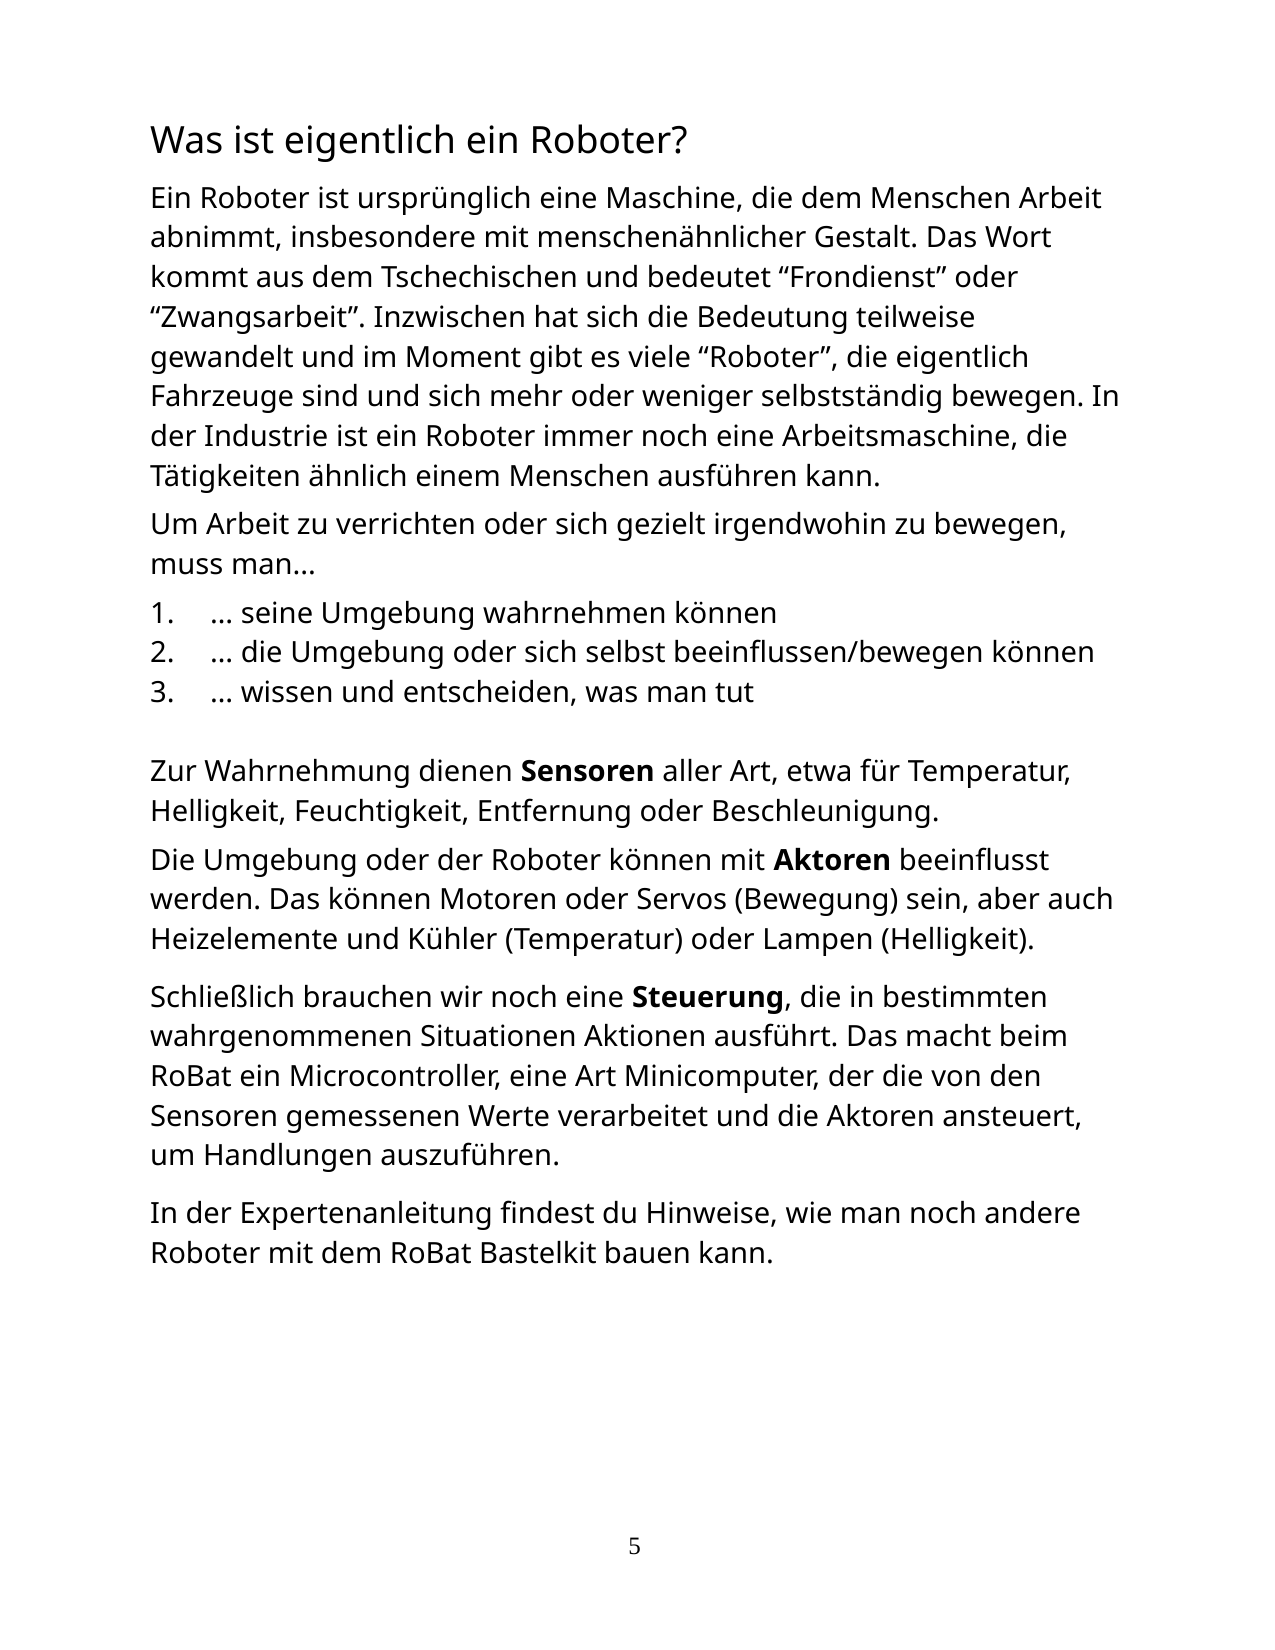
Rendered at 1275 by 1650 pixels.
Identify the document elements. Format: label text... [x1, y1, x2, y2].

list … wissen und entscheiden, was man tut [150, 671, 1125, 711]
text Die Umgebung oder der Roboter können mit Aktoren beeinflusst werden. Das können Motoren oder Servos (Bewegung) sein, aber auch Heizelemente und Kühler (Temperatur) oder Lampen (Helligkeit). [150, 839, 1125, 958]
text Ein Roboter ist ursprünglich eine Maschine, die dem Menschen Arbeit abnimmt, insbesondere mit menschenähnlicher Gestalt. Das Wort kommt aus dem Tschechischen und bedeutet “Frondienst” oder “Zwangsarbeit”. Inzwischen hat sich die Bedeutung teilweise gewandelt und im Moment gibt es viele “Roboter”, die eigentlich Fahrzeuge sind und sich mehr oder weniger selbstständig bewegen. In der Industrie ist ein Roboter immer noch eine Arbeitsmaschine, die Tätigkeiten ähnlich einem Menschen ausführen kann. [150, 177, 1125, 494]
text Zur Wahrnehmung dienen Sensoren aller Art, etwa für Temperatur, Helligkeit, Feuchtigkeit, Entfernung oder Beschleunigung. [150, 751, 1125, 830]
list … seine Umgebung wahrnehmen können [150, 592, 1125, 632]
list … die Umgebung oder sich selbst beeinflussen/bewegen können [150, 632, 1125, 671]
text Um Arbeit zu verrichten oder sich gezielt irgendwohin zu bewegen, muss man... [150, 503, 1125, 583]
subtitle Was ist eigentlich ein Roboter? [150, 113, 1125, 164]
text In der Expertenanleitung findest du Hinweise, wie man noch andere Roboter mit dem RoBat Bastelkit bauen kann. [150, 1192, 1125, 1272]
text Schließlich brauchen wir noch eine Steuerung, die in bestimmten wahrgenommenen Situationen Aktionen ausführt. Das macht beim RoBat ein Microcontroller, eine Art Minicomputer, der die von den Sensoren gemessenen Werte verarbeitet und die Aktoren ansteuert, um Handlungen auszuführen. [150, 976, 1125, 1174]
